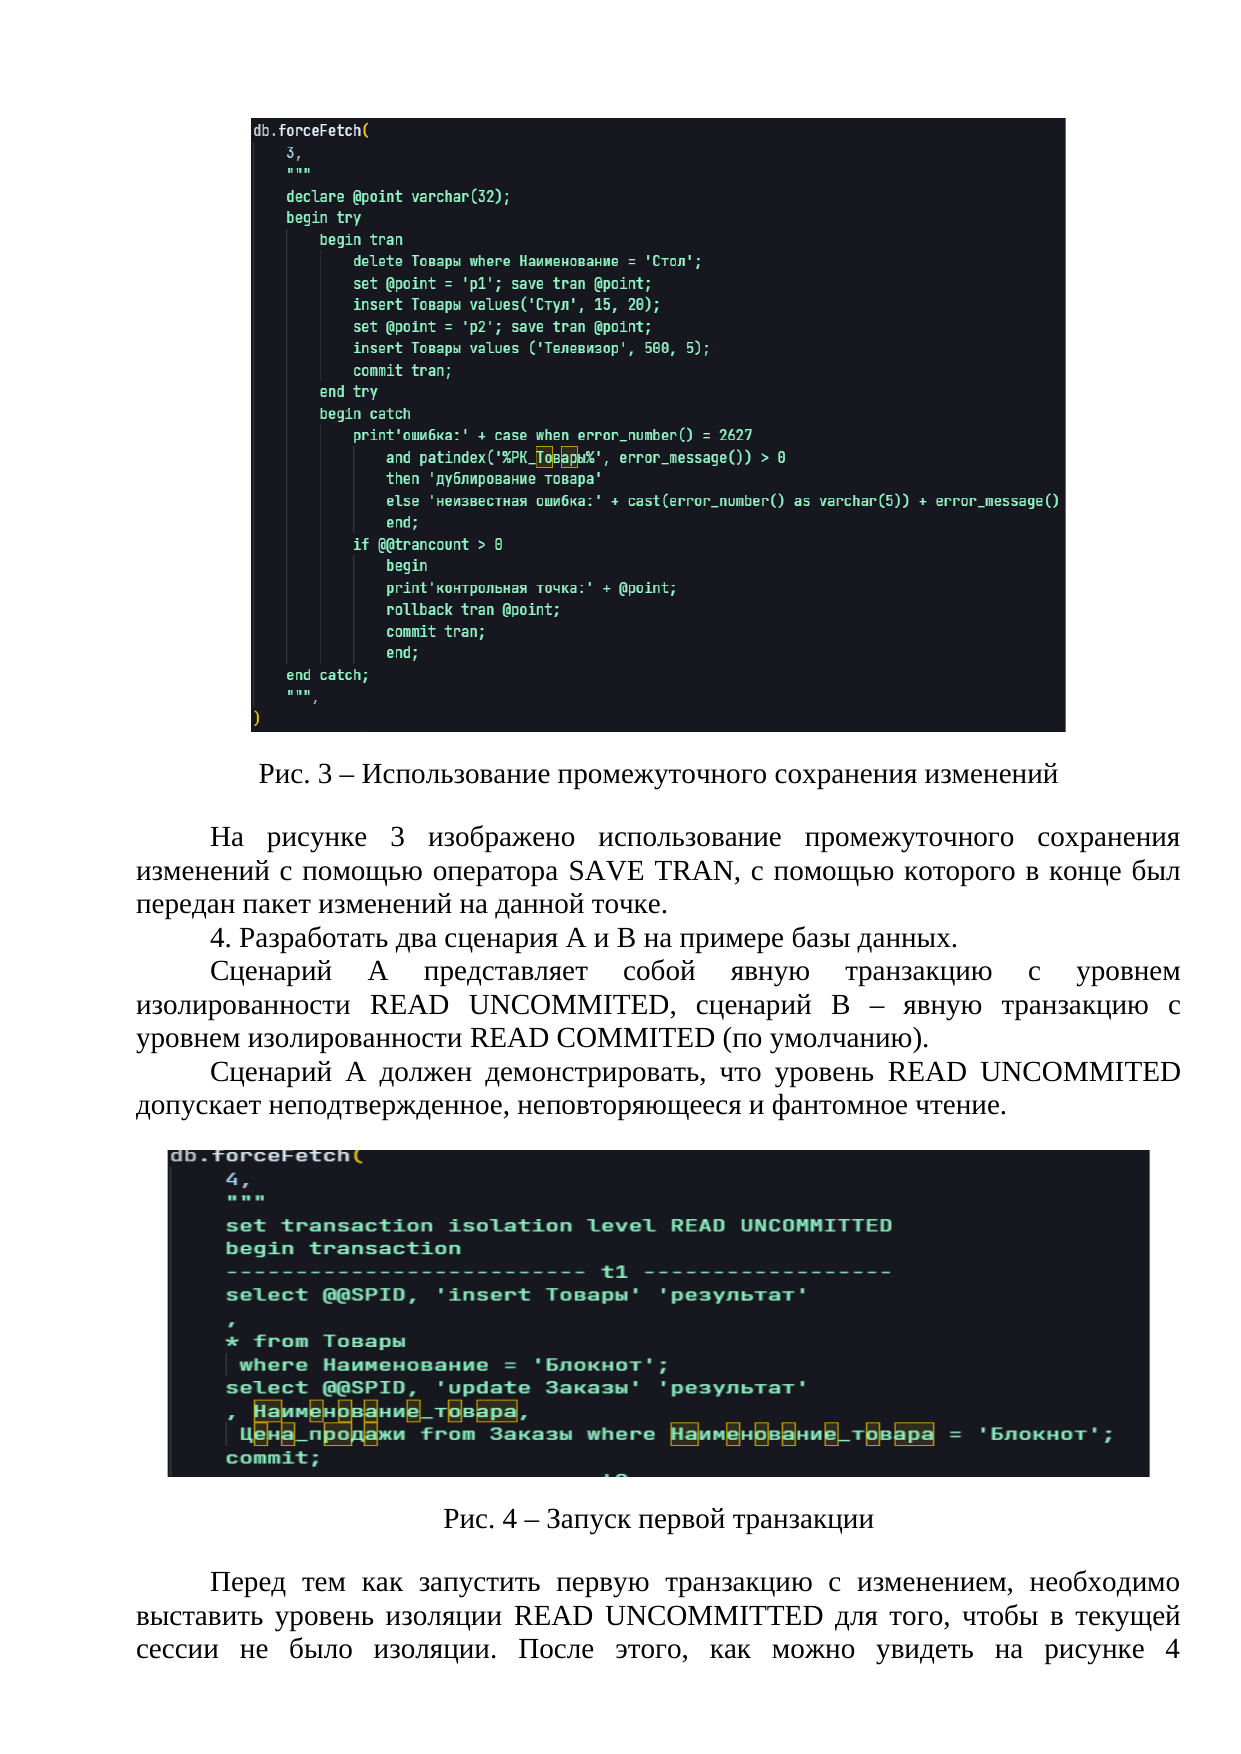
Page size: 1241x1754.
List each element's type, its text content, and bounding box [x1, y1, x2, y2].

text 4. Разработать два сценария A и B на примере базы данных. [136, 920, 1181, 953]
text Рис. 3 – Использование промежуточного сохранения изменений [136, 756, 1181, 790]
text Перед тем как запустить первую транзакцию с изменением, необходимо выставить уровень изоляции READ UNCOMMITTED для того, чтобы в текущей сессии не было изоляции. После этого, как можно увидеть на рисунке 4 [136, 1564, 1181, 1665]
text Сценарий A представляет собой явную транзакцию с уровнем изолированности READ UNCOMMITED, сценарий B – явную транзакцию с уровнем изолированности READ COMMITED (по умолчанию). [136, 953, 1181, 1054]
text Рис. 4 – Запуск первой транзакции [136, 1502, 1181, 1535]
picture [251, 118, 1066, 732]
text На рисунке 3 изображено использование промежуточного сохранения изменений с помощью оператора SAVE TRAN, с помощью которого в конце был передан пакет изменений на данной точке. [136, 819, 1181, 920]
text Сценарий A должен демонстрировать, что уровень READ UNCOMMITED допускает неподтвержденное, неповторяющееся и фантомное чтение. [136, 1054, 1181, 1121]
picture [167, 1150, 1150, 1477]
